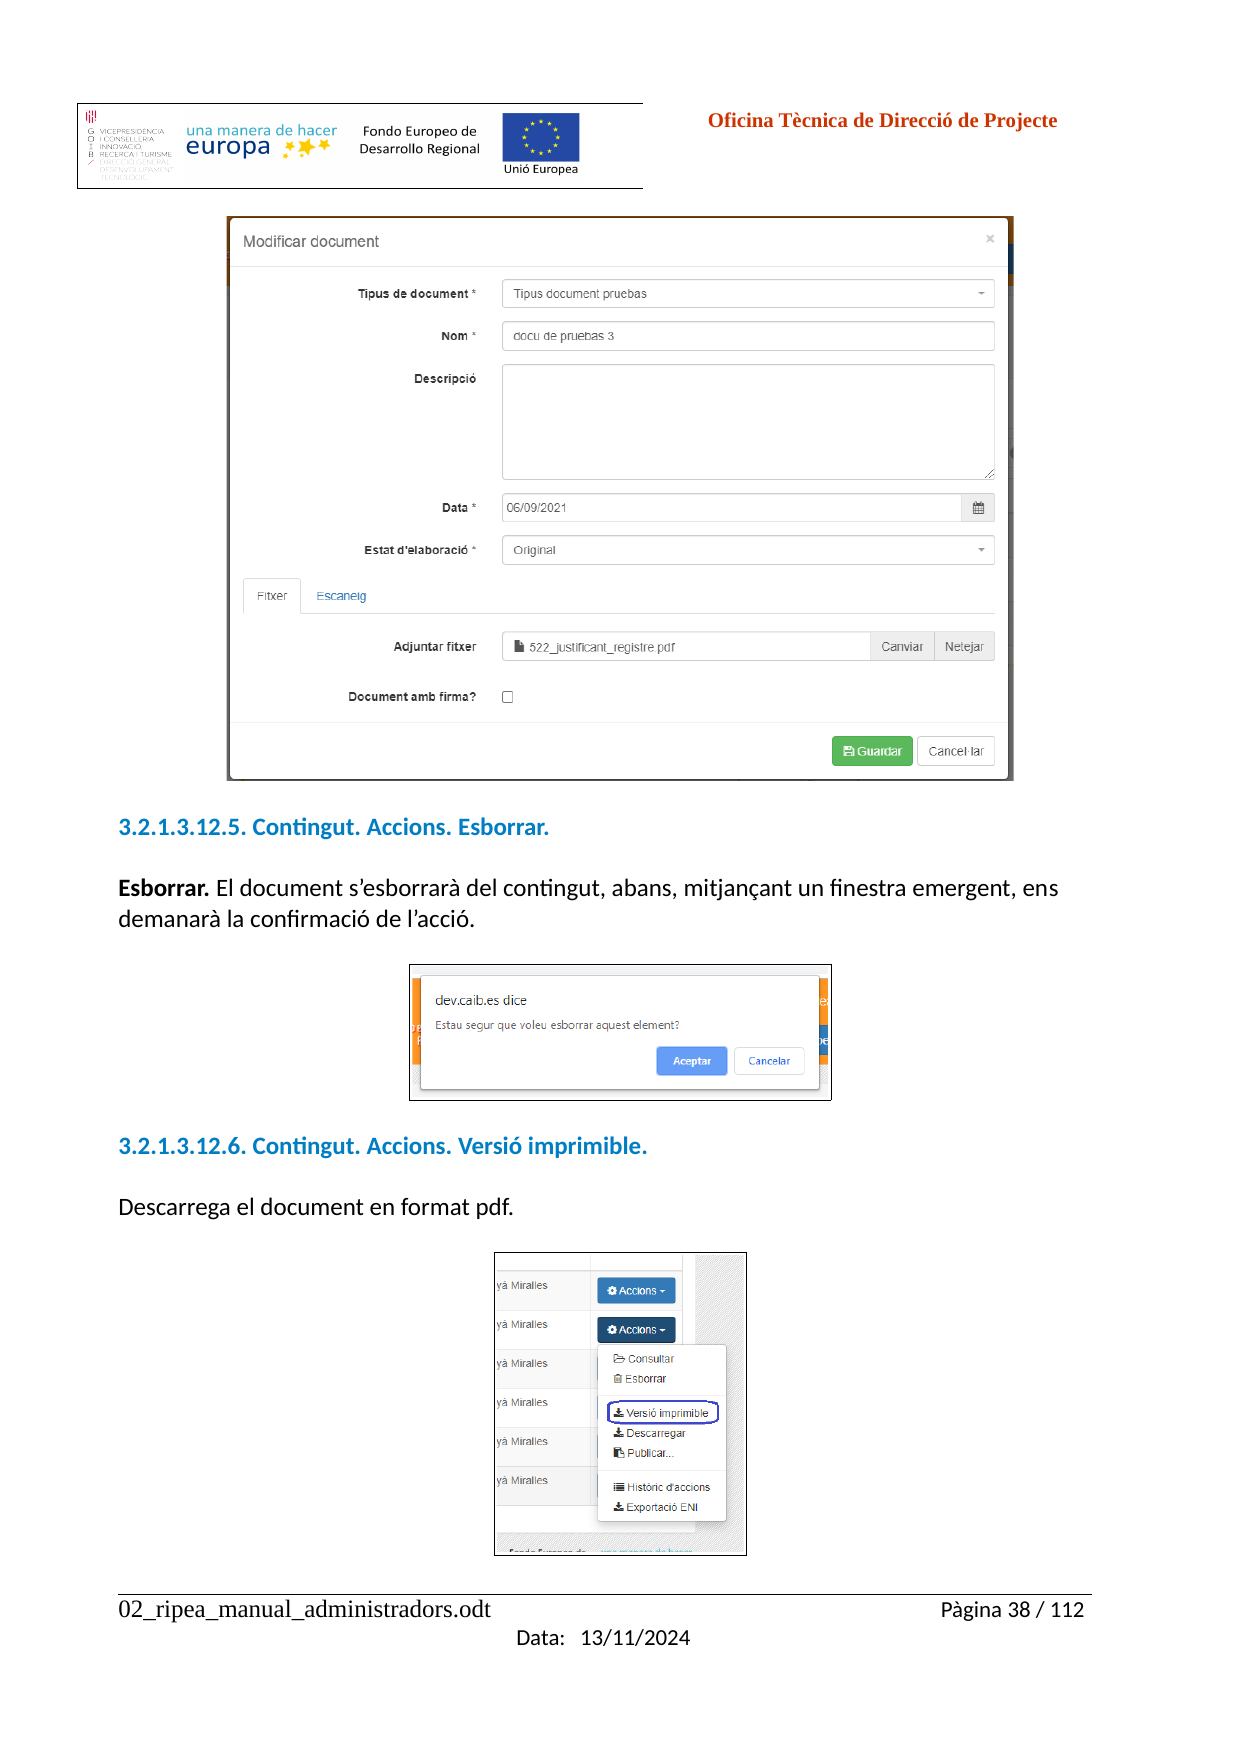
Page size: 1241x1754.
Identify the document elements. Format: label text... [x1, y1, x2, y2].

picture [184, 108, 585, 182]
text Descarrega el document en format pdf. [118, 1191, 1122, 1222]
text Esborrar. El document s’esborrarà del contingut, abans, mitjançant un finestra emergent, ens demanarà la confirmació de l’acció. [118, 872, 1122, 933]
picture [226, 216, 1014, 781]
subtitle 3.2.1.3.12.5. Contingut. Accions. Esborrar. [118, 811, 1122, 842]
subtitle 3.2.1.3.12.6. Contingut. Accions. Versió imprimible. [118, 1130, 1122, 1161]
picture [82, 108, 178, 182]
picture [496, 1255, 744, 1552]
picture [412, 966, 828, 1097]
